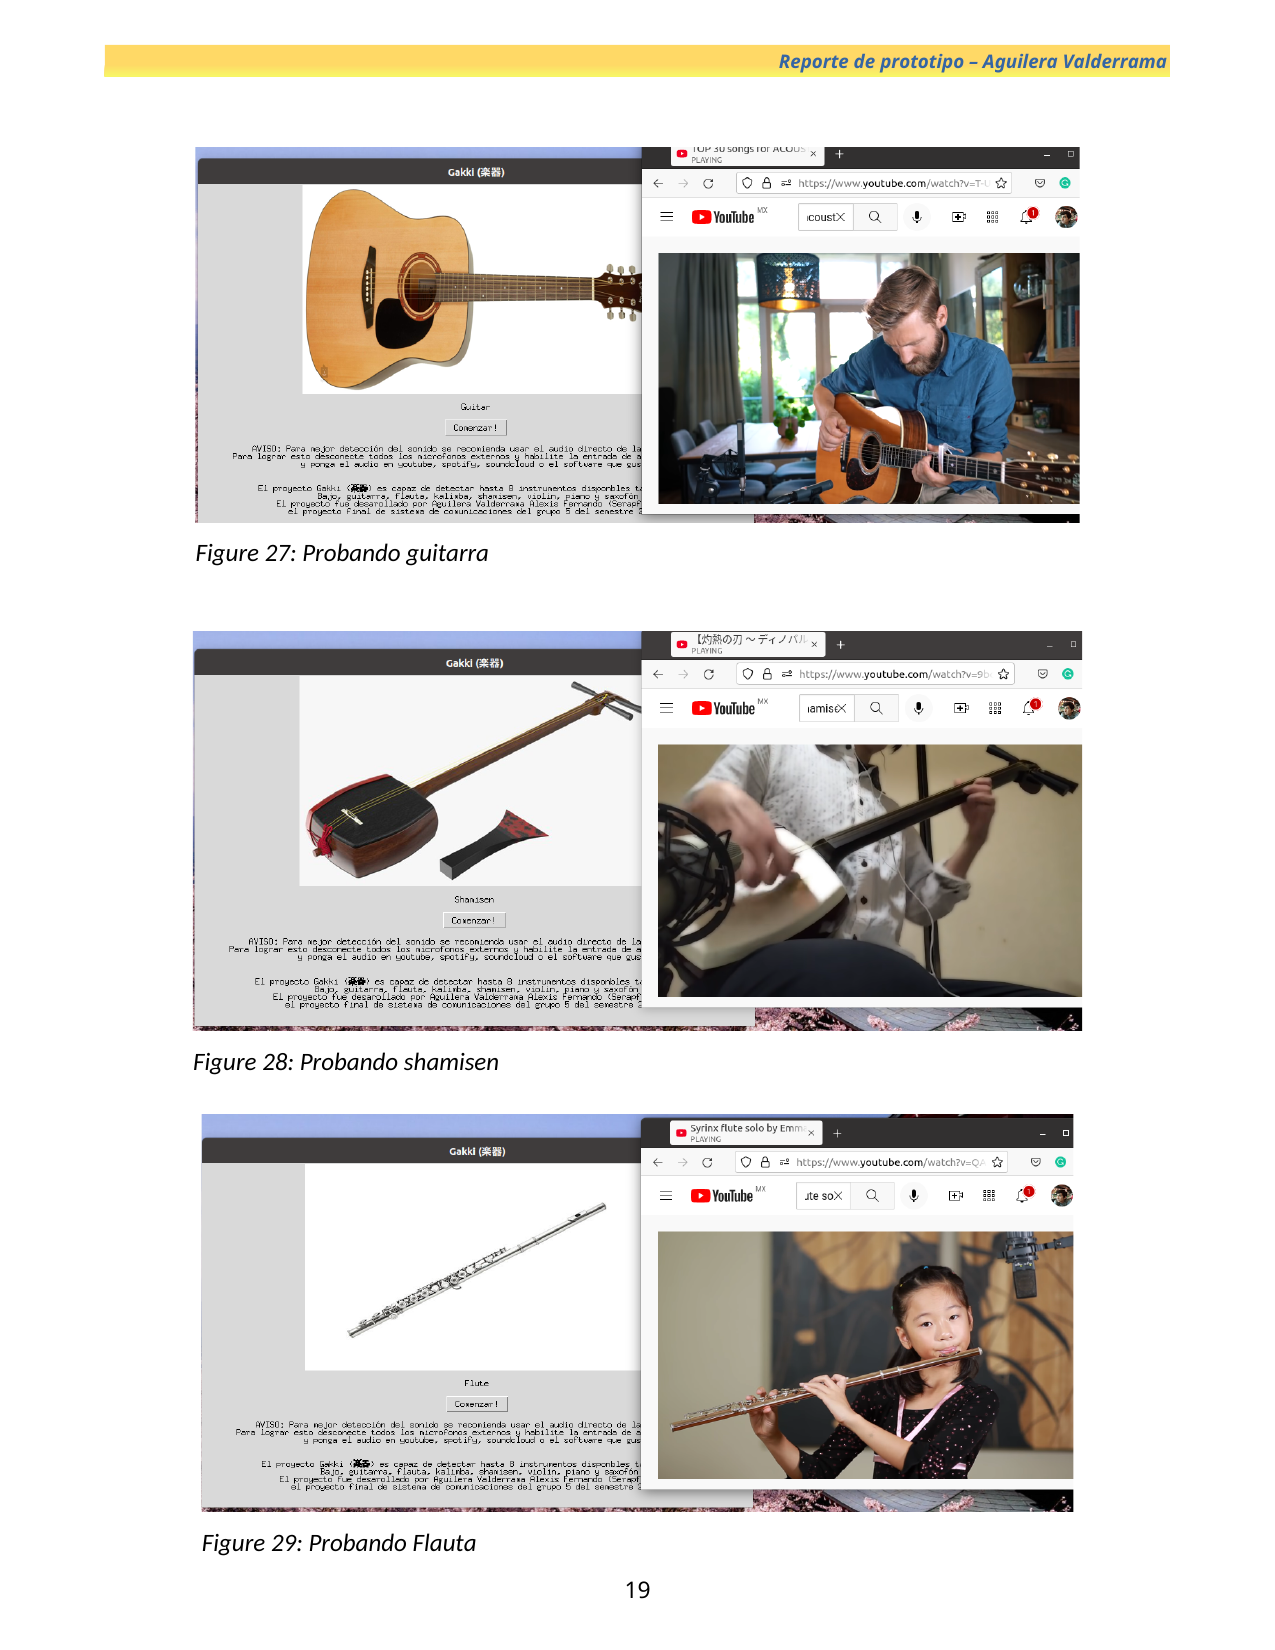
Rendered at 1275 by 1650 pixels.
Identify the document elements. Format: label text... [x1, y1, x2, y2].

picture [195, 147, 1080, 523]
text Figure 28: Probando shamisen [193, 1031, 1082, 1076]
picture [192, 631, 1083, 1031]
text Figure 29: Probando Flauta [202, 1512, 1073, 1557]
text Figure 27: Probando guitarra [195, 523, 1079, 568]
picture [201, 1114, 1074, 1512]
